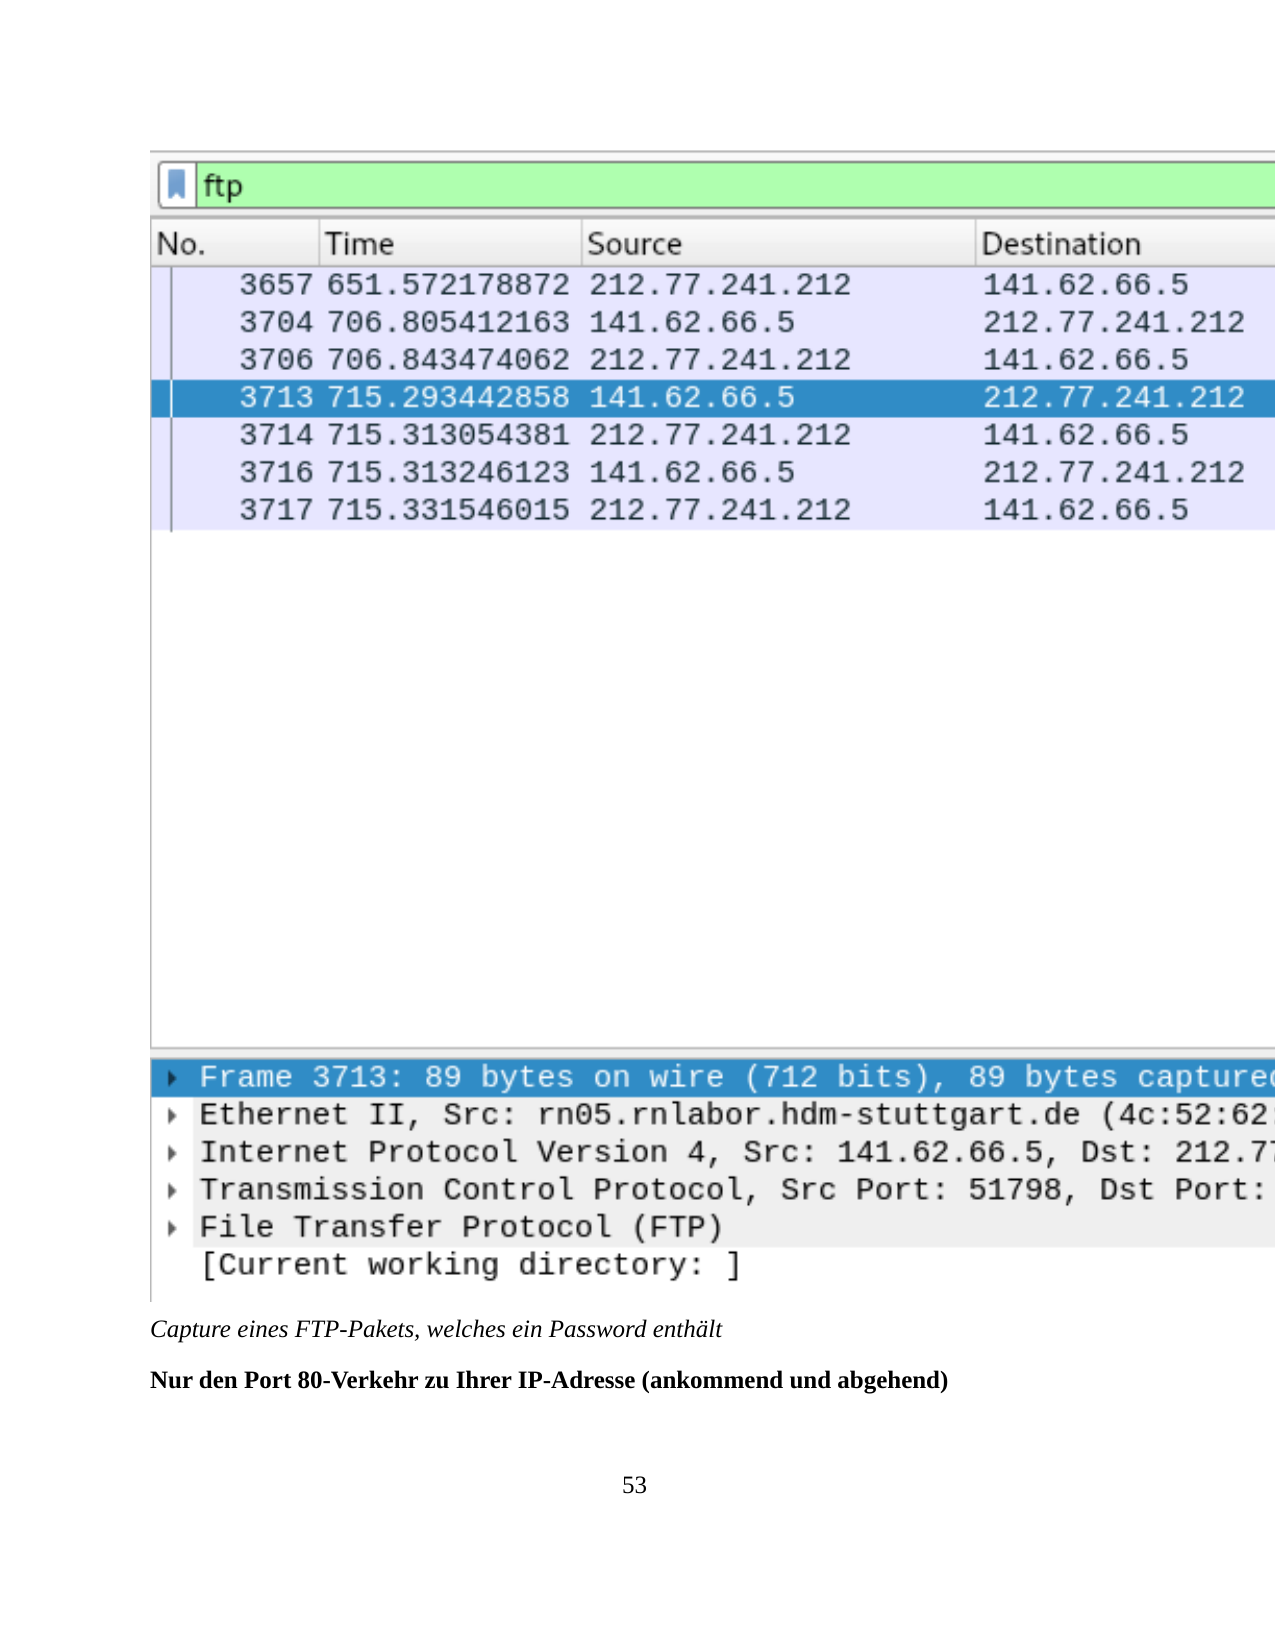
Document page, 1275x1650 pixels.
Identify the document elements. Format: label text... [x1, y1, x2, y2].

text Capture eines FTP-Pakets, welches ein Password enthält [150, 1314, 1125, 1343]
text Nur den Port 80-Verkehr zu Ihrer IP-Adresse (ankommend und abgehend) [150, 1365, 1125, 1393]
picture [150, 150, 1275, 1302]
